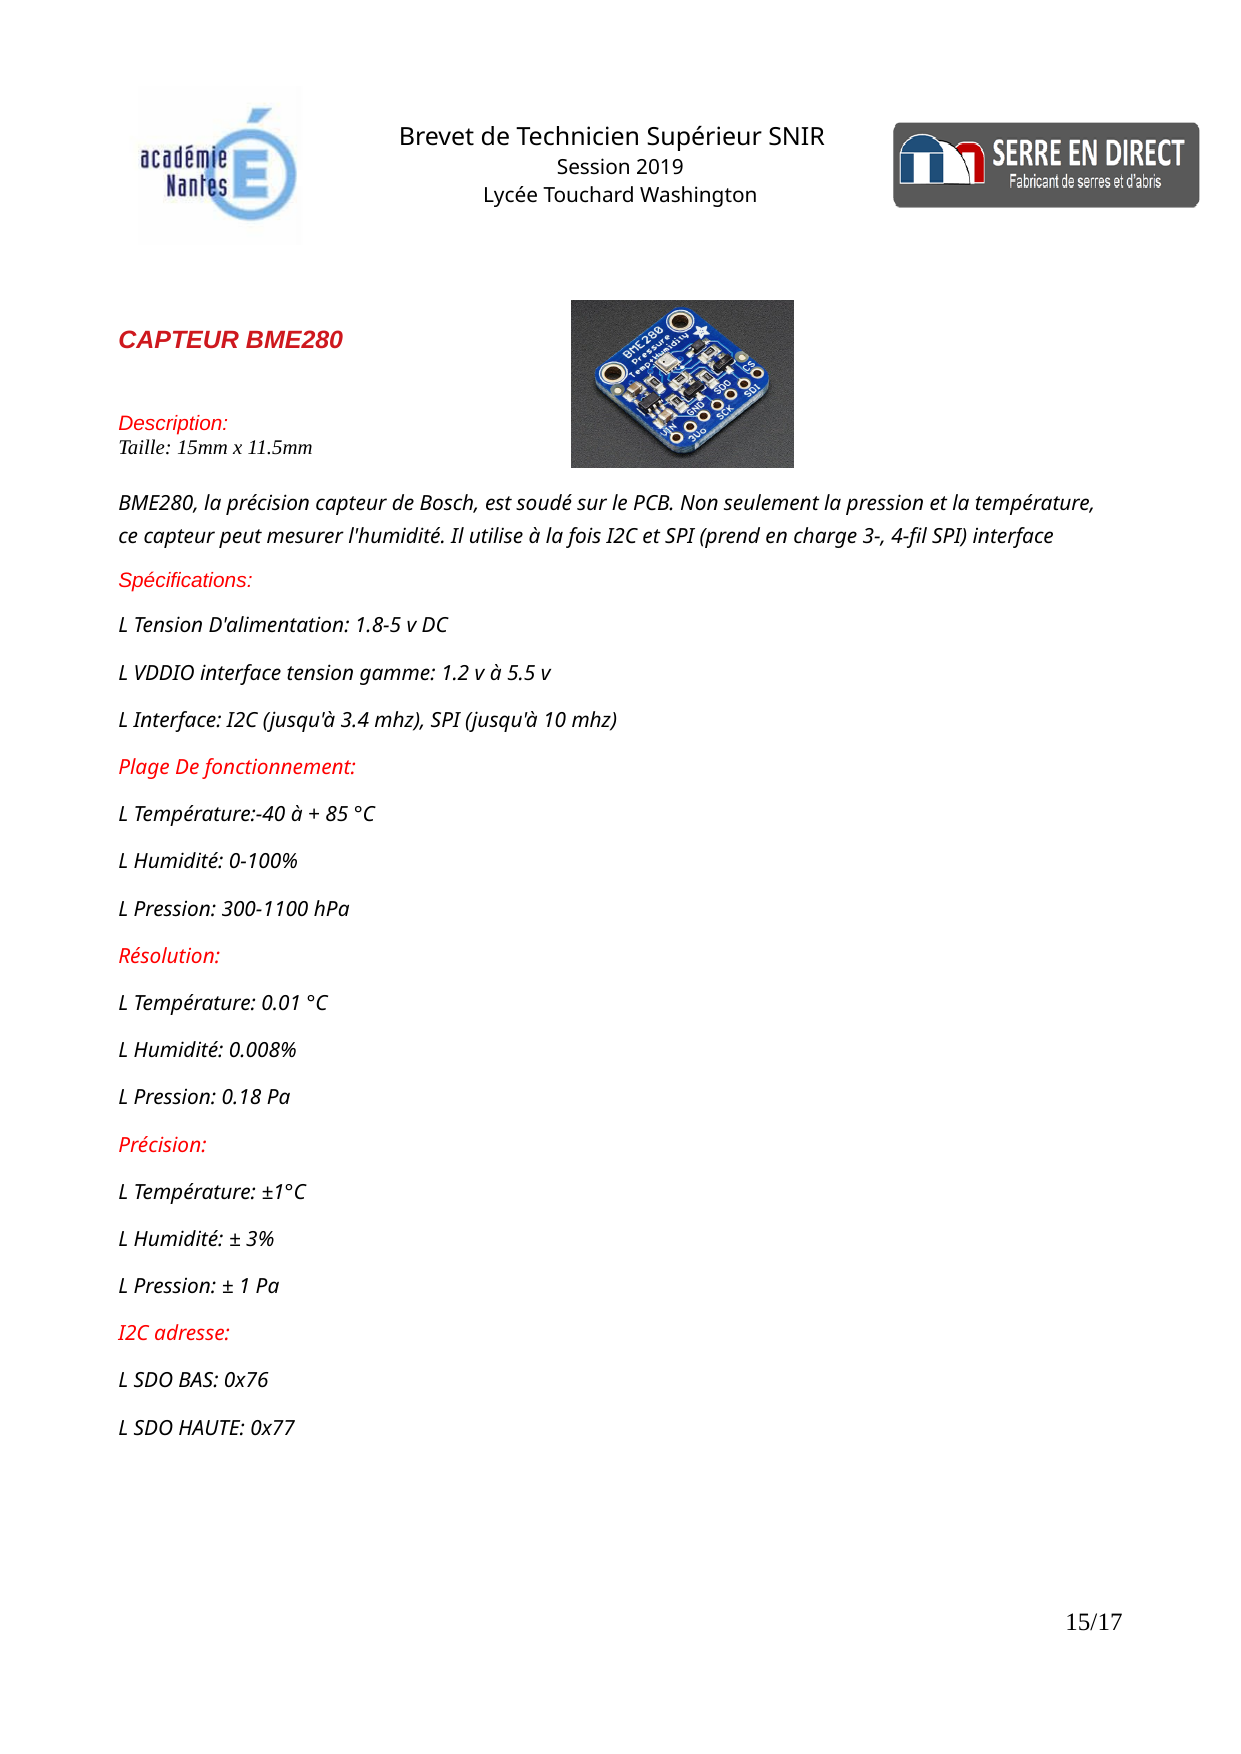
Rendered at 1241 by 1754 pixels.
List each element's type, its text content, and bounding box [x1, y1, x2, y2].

text Description: [118, 411, 571, 435]
text [794, 325, 1122, 353]
picture [113, 86, 322, 248]
text CAPTEUR BME280 [118, 325, 571, 353]
text [794, 435, 1122, 459]
picture [571, 300, 794, 468]
text L Pression: ± 1 Pa [118, 1271, 1122, 1300]
text BME280, la précision capteur de Bosch, est soudé sur le PCB. Non seulement la pression et la température, ce capteur peut mesurer l'humidité. Il utilise à la fois I2C et SPI (prend en charge 3-, 4-fil SPI) interface [118, 488, 1122, 549]
text L SDO BAS: 0x76 [118, 1366, 1122, 1394]
text L Humidité: ± 3% [118, 1224, 1122, 1252]
text Précision: [118, 1130, 1122, 1158]
text Résolution: [118, 941, 1122, 969]
text L Température:-40 à + 85 °C [118, 799, 1122, 828]
text L Tension D'alimentation: 1.8-5 v DC [118, 611, 1122, 639]
text L SDO HAUTE: 0x77 [118, 1413, 1122, 1441]
text L Pression: 300-1100 hPa [118, 894, 1122, 922]
text L Température: 0.01 °C [118, 988, 1122, 1017]
text I2C adresse: [118, 1318, 1122, 1347]
text Plage De fonctionnement: [118, 752, 1122, 781]
text L Pression: 0.18 Pa [118, 1082, 1122, 1111]
text [794, 411, 1122, 435]
text L Humidité: 0.008% [118, 1035, 1122, 1064]
text L Interface: I2C (jusqu'à 3.4 mhz), SPI (jusqu'à 10 mhz) [118, 705, 1122, 733]
text L Humidité: 0-100% [118, 847, 1122, 875]
text Taille: 15mm x 11.5mm [118, 435, 571, 459]
picture [888, 120, 1203, 212]
text L VDDIO interface tension gamme: 1.2 v à 5.5 v [118, 658, 1122, 686]
text Spécifications: [118, 568, 1122, 592]
text L Température: ±1°C [118, 1177, 1122, 1205]
